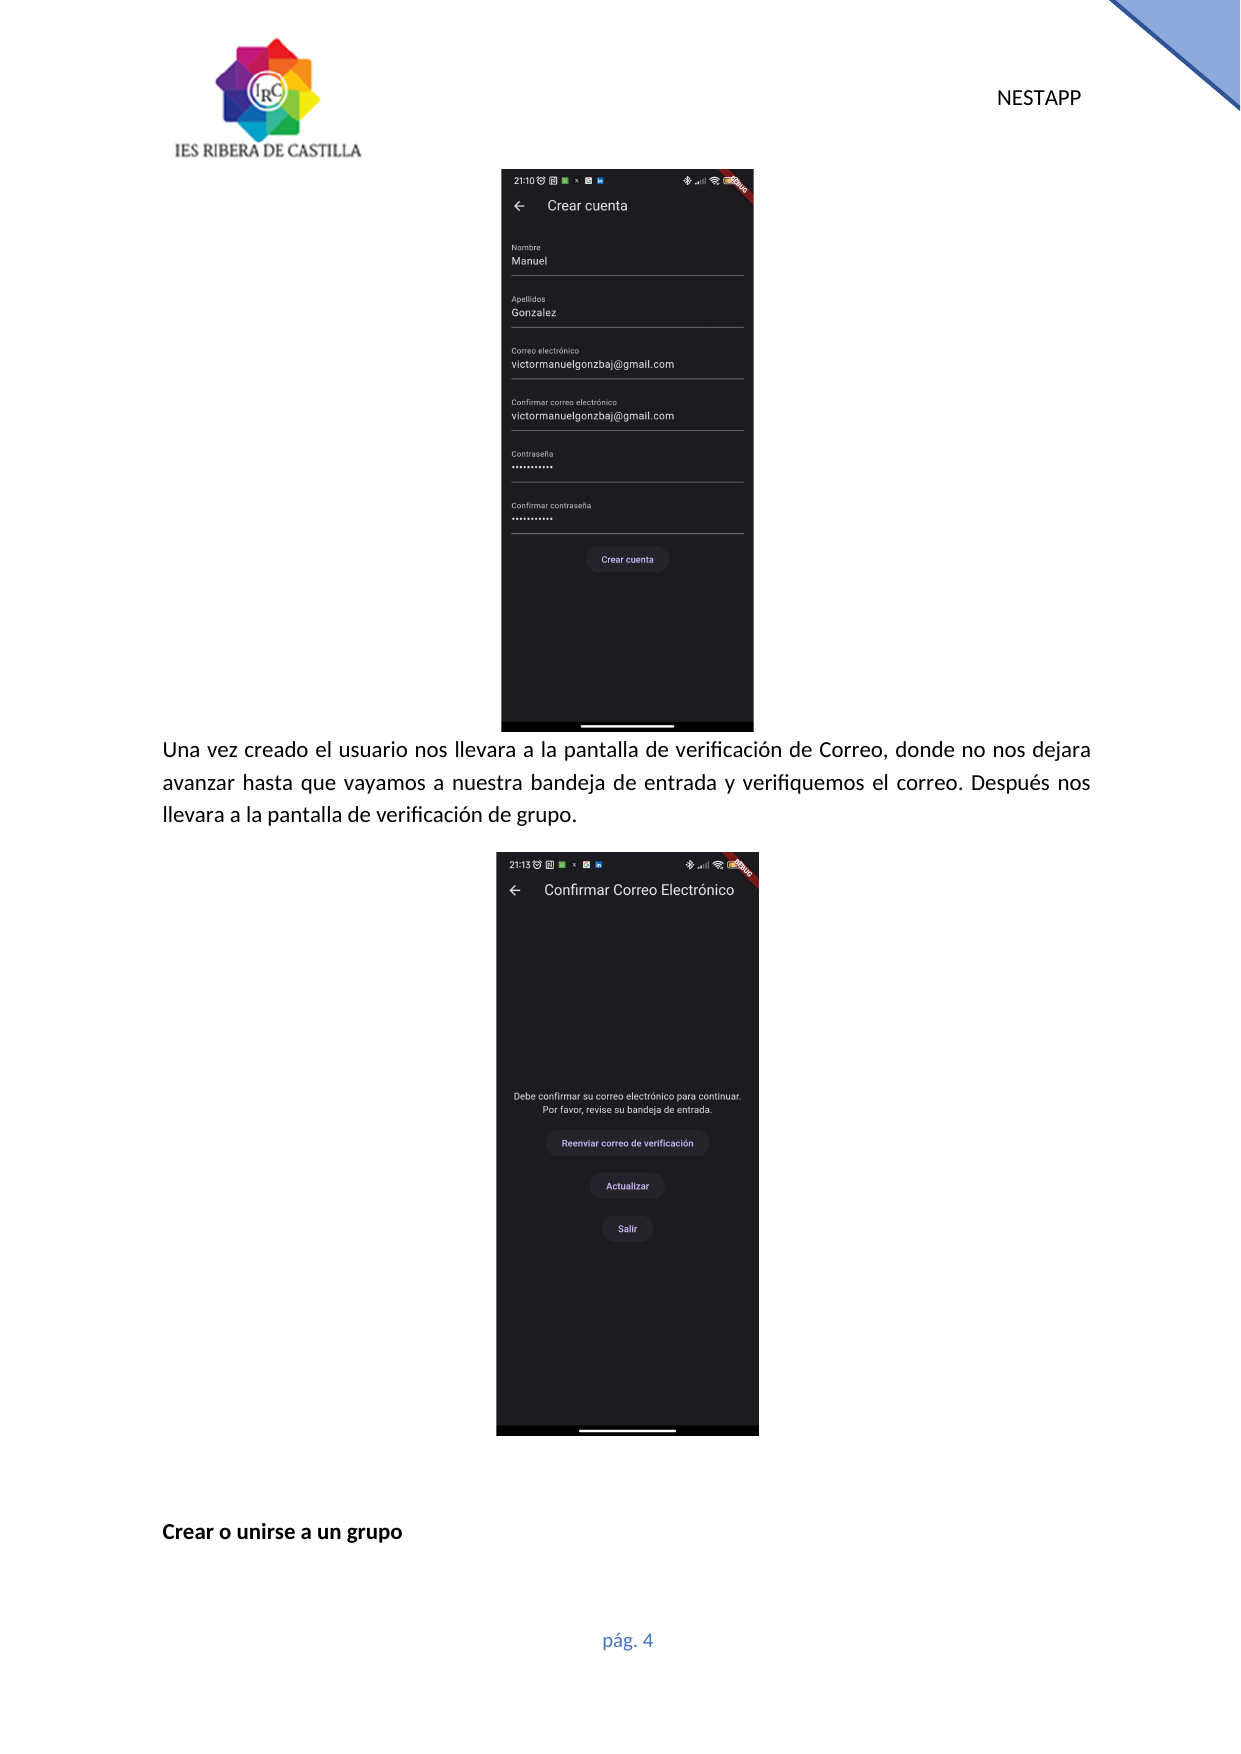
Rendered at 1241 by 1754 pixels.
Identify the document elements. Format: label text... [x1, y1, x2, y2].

text Crear o unirse a un grupo [162, 1517, 1093, 1546]
picture [501, 169, 754, 732]
text Una vez creado el usuario nos llevara a la pantalla de verificación de Correo, donde no nos dejara avanzar hasta que vayamos a nuestra bandeja de entrada y verifiquemos el correo. Después nos llevara a la pantalla de verificación de grupo. [162, 192, 1093, 828]
picture [496, 852, 759, 1436]
picture [173, 29, 366, 164]
